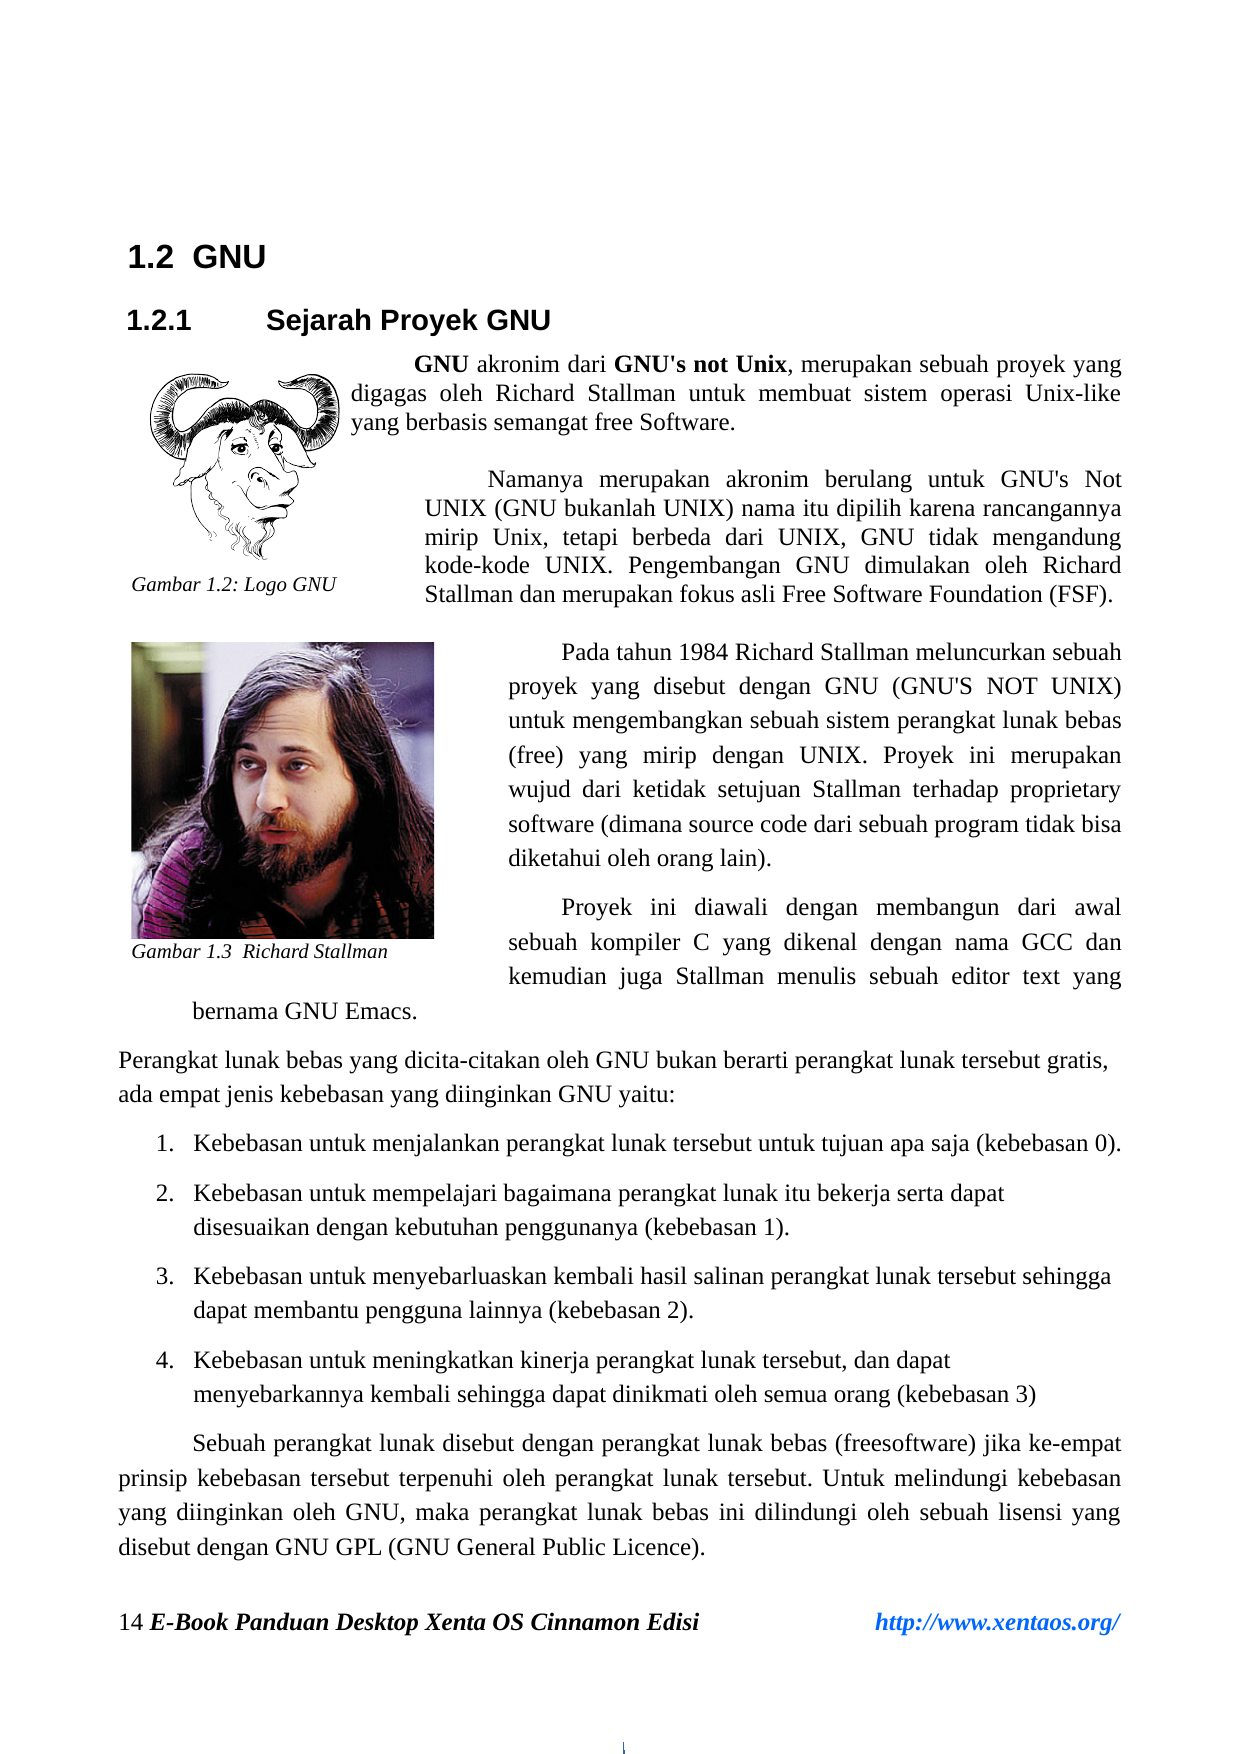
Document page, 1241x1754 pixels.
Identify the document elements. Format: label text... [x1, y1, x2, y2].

list Kebebasan untuk menjalankan perangkat lunak tersebut untuk tujuan apa saja (kebebasan 0). [156, 1128, 1122, 1157]
text GNU akronim dari GNU's not Unix, merupakan sebuah proyek yang digagas oleh Richard Stallman untuk membuat sistem operasi Unix-like yang berbasis semangat free Software. [118, 340, 1122, 435]
list Kebebasan untuk mempelajari bagaimana perangkat lunak itu bekerja serta dapat disesuaikan dengan kebutuhan penggunanya (kebebasan 1). [156, 1178, 1122, 1241]
text Namanya merupakan akronim berulang untuk GNU's Not UNIX (GNU bukanlah UNIX) nama itu dipilih karena rancangannya mirip Unix, tetapi berbeda dari UNIX, GNU tidak mengandung kode-kode UNIX. Pengembangan GNU dimulakan oleh Richard Stallman dan merupakan fokus asli Free Software Foundation (FSF). [192, 464, 1122, 608]
text Perangkat lunak bebas yang dicita-citakan oleh GNU bukan berarti perangkat lunak tersebut gratis, ada empat jenis kebebasan yang diinginkan GNU yaitu: [118, 1045, 1122, 1108]
list Kebebasan untuk meningkatkan kinerja perangkat lunak tersebut, dan dapat menyebarkannya kembali sehingga dapat dinikmati oleh semua orang (kebebasan 3) [156, 1345, 1122, 1408]
picture [131, 642, 435, 939]
text Gambar 1.2: Logo GNU [131, 573, 351, 596]
picture [131, 352, 351, 573]
text Proyek ini diawali dengan membangun dari awal sebuah kompiler C yang dikenal dengan nama GCC dan kemudian juga Stallman menulis sebuah editor text yang bernama GNU Emacs. [192, 892, 1122, 1025]
text Pada tahun 1984 Richard Stallman meluncurkan sebuah proyek yang disebut dengan GNU (GNU'S NOT UNIX) untuk mengembangkan sebuah sistem perangkat lunak bebas (free) yang mirip dengan UNIX. Proyek ini merupakan wujud dari ketidak setujuan Stallman terhadap proprietary software (dimana source code dari sebuah program tidak bisa diketahui oleh orang lain). [131, 630, 1122, 872]
text Sebuah perangkat lunak disebut dengan perangkat lunak bebas (freesoftware) jika ke-empat prinsip kebebasan tersebut terpenuhi oleh perangkat lunak tersebut. Untuk melindungi kebebasan yang diinginkan oleh GNU, maka perangkat lunak bebas ini dilindungi oleh sebuah lisensi yang disebut dengan GNU GPL (GNU General Public Licence). [118, 1428, 1122, 1560]
list Kebebasan untuk menyebarluaskan kembali hasil salinan perangkat lunak tersebut sehingga dapat membantu pengguna lainnya (kebebasan 2). [156, 1261, 1122, 1324]
subtitle GNU [118, 237, 1122, 276]
text Gambar 1.3 Richard Stallman [131, 939, 434, 963]
subtitle Sejarah Proyek GNU [118, 303, 1122, 337]
